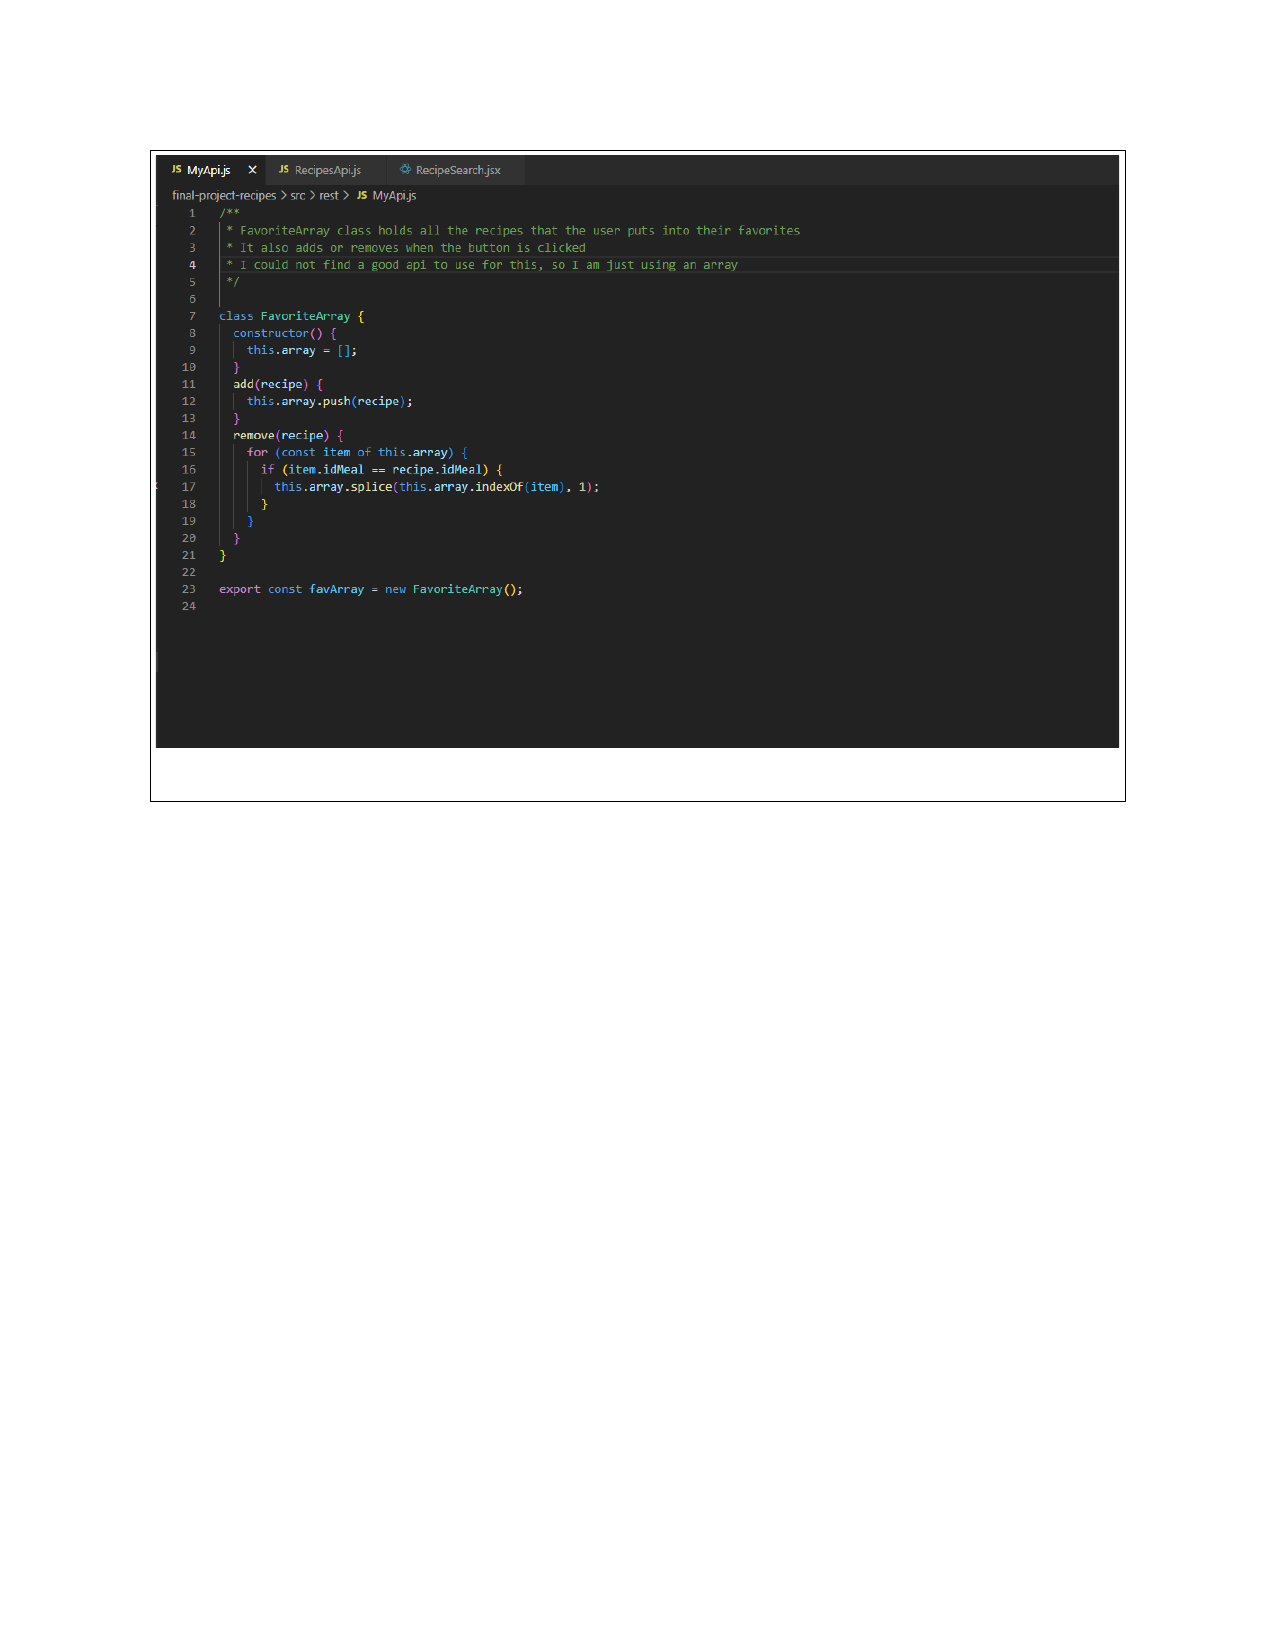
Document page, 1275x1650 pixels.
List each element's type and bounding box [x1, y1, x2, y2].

picture [155, 155, 1120, 748]
table_cell [151, 151, 1125, 801]
